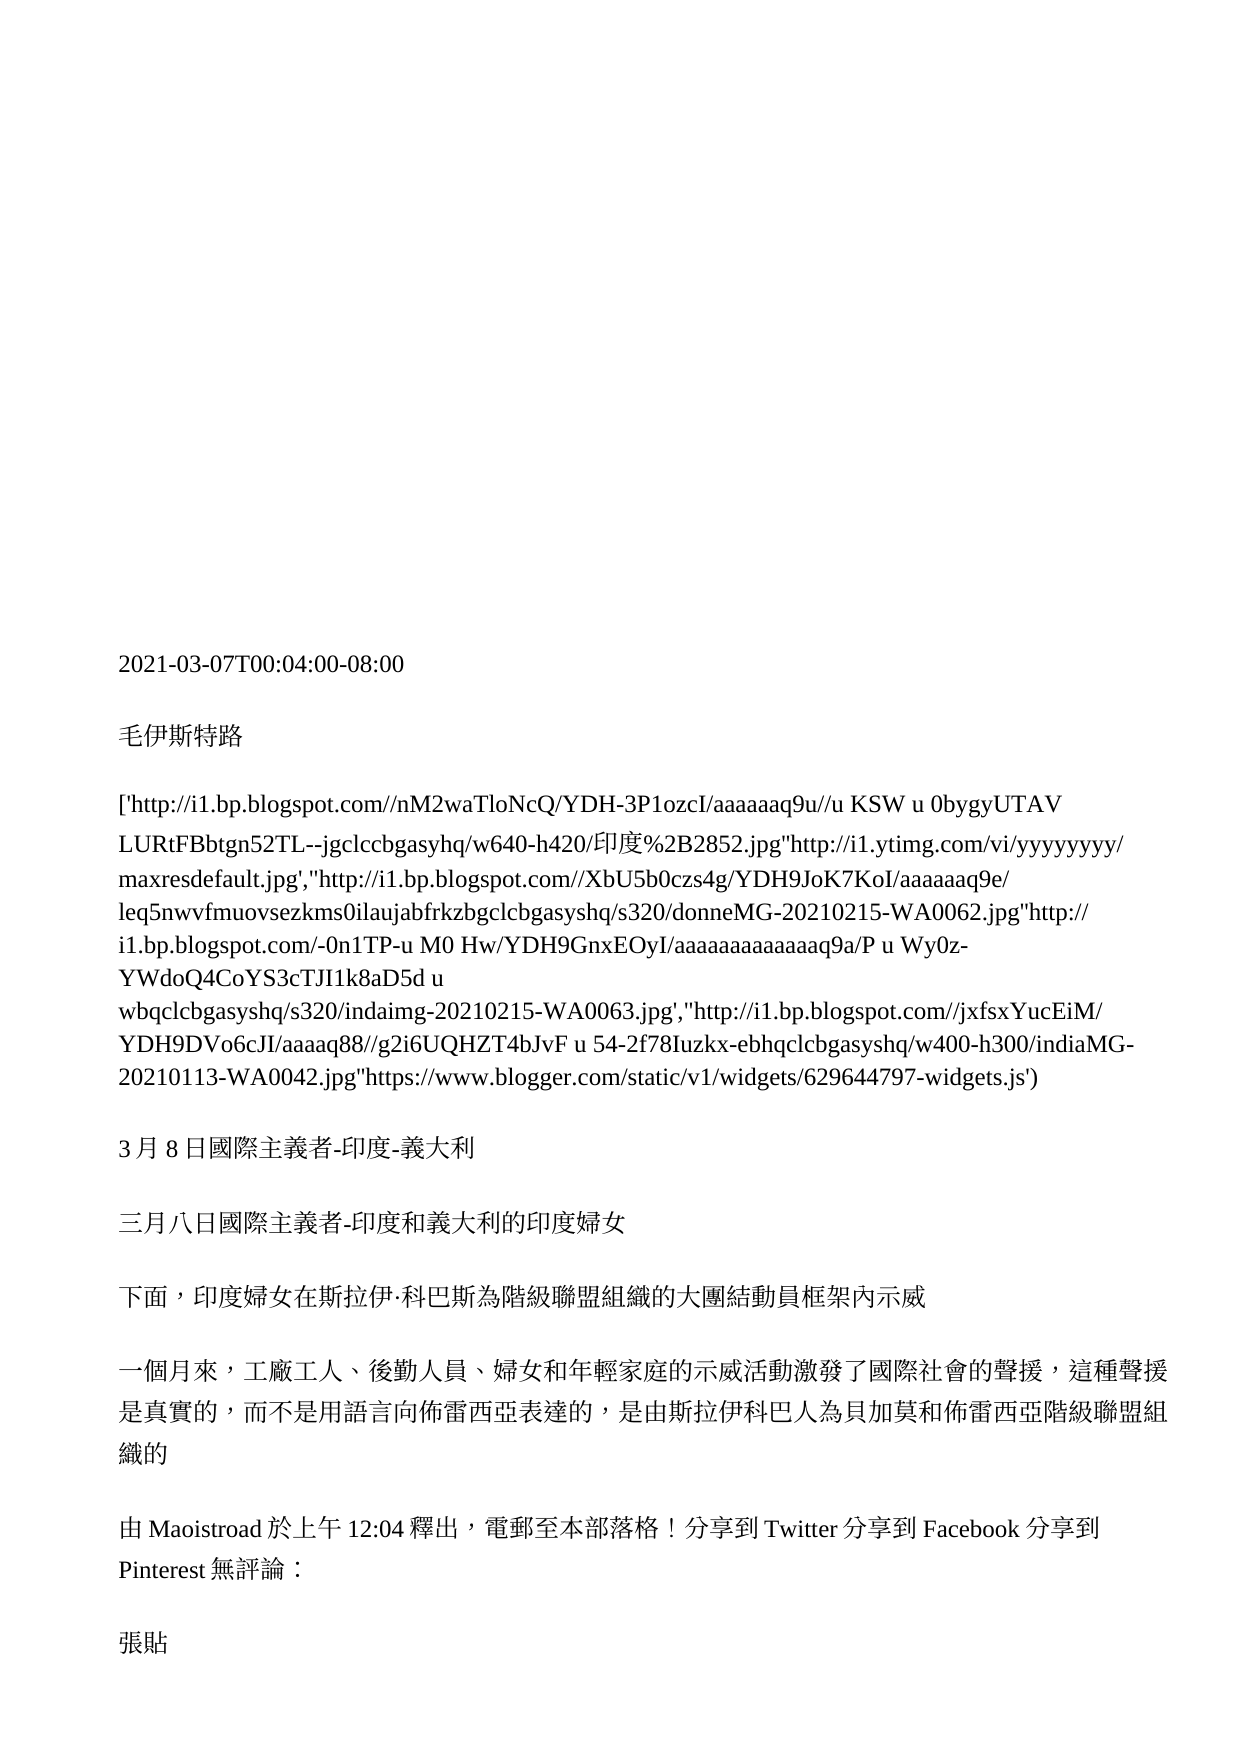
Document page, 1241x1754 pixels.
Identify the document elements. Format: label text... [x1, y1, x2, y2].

text 2021-03-07T00:04:00-08:00 毛伊斯特路 ['http://i1.bp.blogspot.com//nM2waTloNcQ/YDH-3P1ozcI/aaaaaaq9u//u KSW u 0bygyUTAV LURtFBbtgn52TL--jgclccbgasyhq/w640-h420/印度%2B2852.jpg''http://i1.ytimg.com/vi/yyyyyyyy/maxresdefault.jpg',"http://i1.bp.blogspot.com//XbU5b0czs4g/YDH9JoK7KoI/aaaaaaq9e/leq5nwvfmuovsezkms0ilaujabfrkzbgclcbgasyshq/s320/donneMG-20210215-WA0062.jpg''http://i1.bp.blogspot.com/-0n1TP-u M0 Hw/YDH9GnxEOyI/aaaaaaaaaaaaaq9a/P u Wy0z-YWdoQ4CoYS3cTJI1k8aD5d u wbqclcbgasyshq/s320/indaimg-20210215-WA0063.jpg',"http://i1.bp.blogspot.com//jxfsxYucEiM/YDH9DVo6cJI/aaaaq88//g2i6UQHZT4bJvF u 54-2f78Iuzkx-ebhqclcbgasyshq/w400-h300/indiaMG-20210113-WA0042.jpg''https://www.blogger.com/static/v1/widgets/629644797-widgets.js') 3月8日國際主義者-印度-義大利 三月八日國際主義者-印度和義大利的印度婦女 下面，印度婦女在斯拉伊·科巴斯為階級聯盟組織的大團結動員框架內示威 一個月來，工廠工人、後勤人員、婦女和年輕家庭的示威活動激發了國際社會的聲援，這種聲援是真實的，而不是用語言向佈雷西亞表達的，是由斯拉伊科巴人為貝加莫和佈雷西亞階級聯盟組織的 由Maoistroad於上午12:04釋出，電郵至本部落格！分享到Twitter分享到Facebook分享到Pinterest無評論： 張貼 [118, 616, 1181, 1693]
